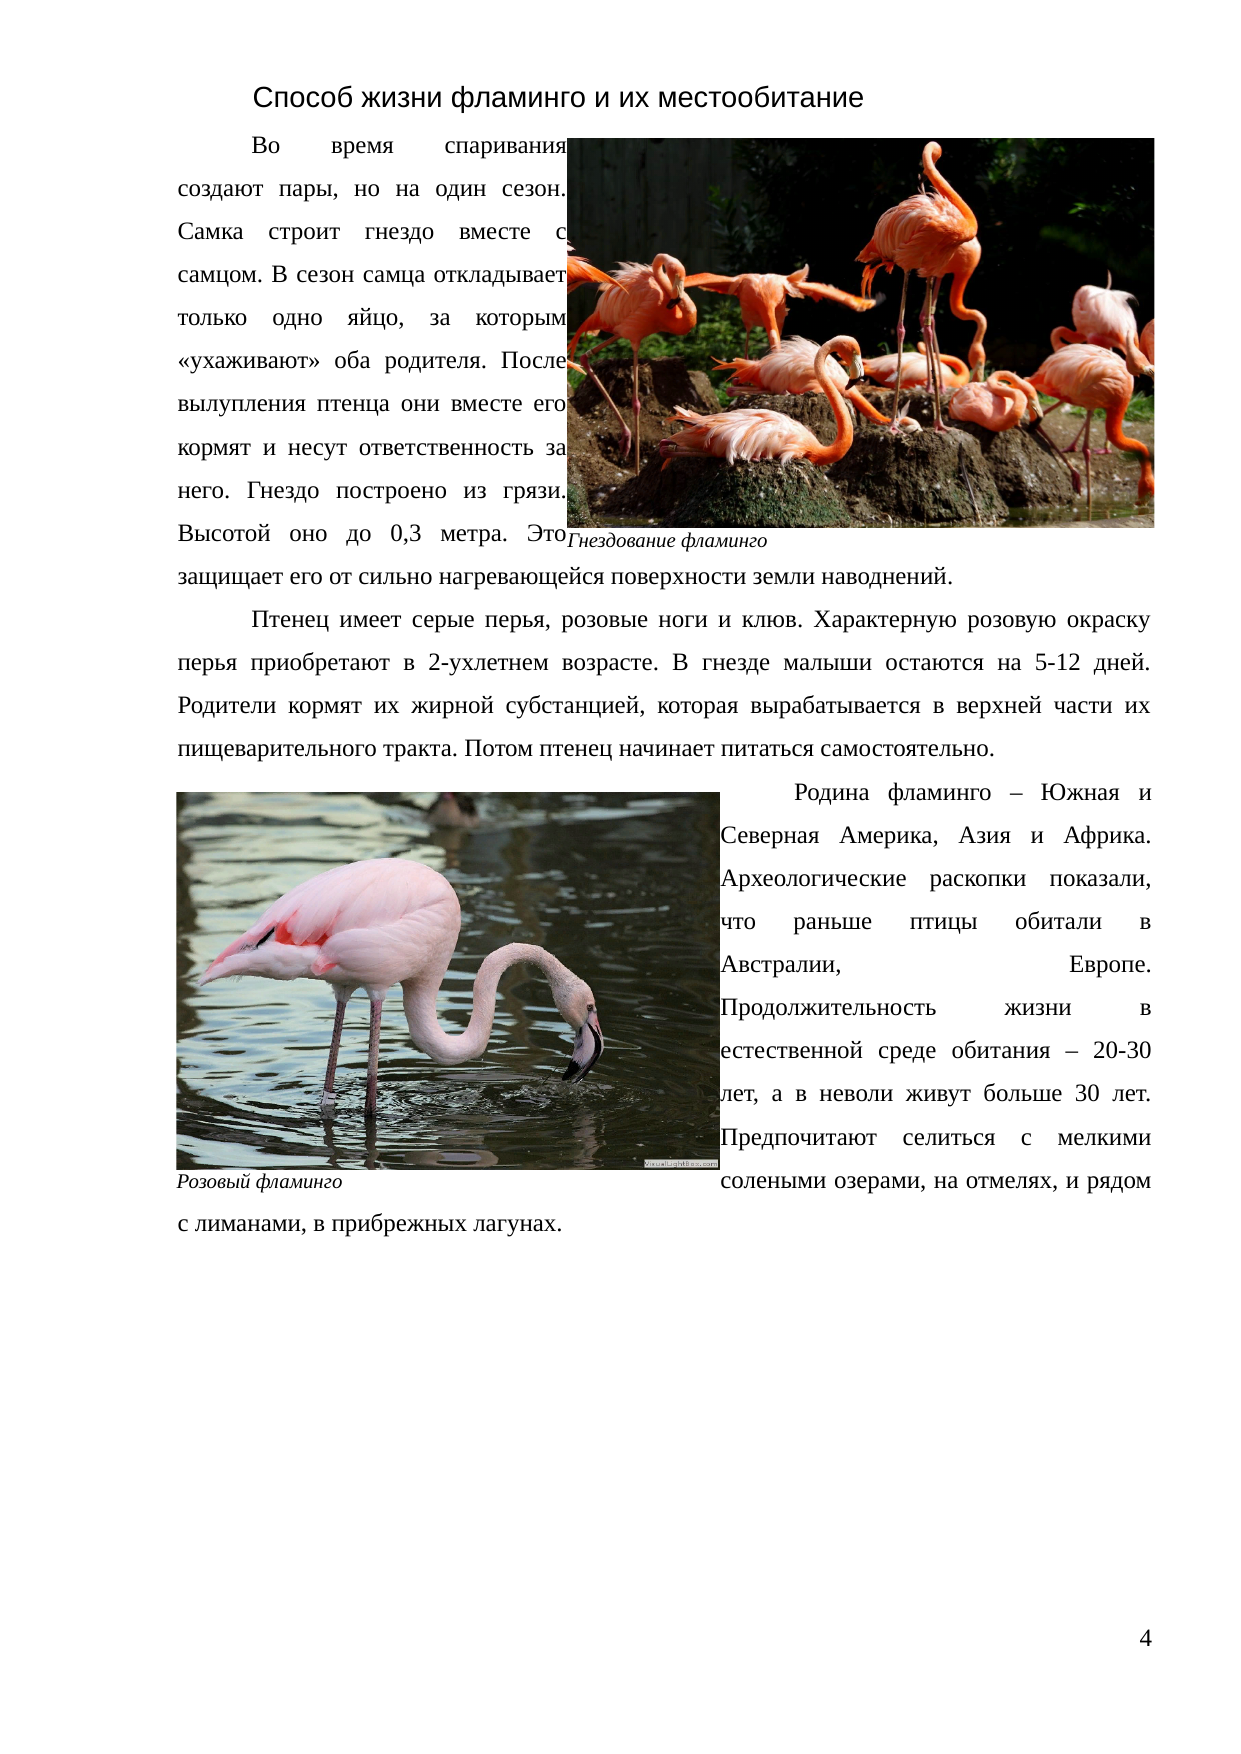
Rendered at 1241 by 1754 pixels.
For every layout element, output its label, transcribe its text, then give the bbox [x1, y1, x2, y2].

subtitle Способ жизни фламинго и их местообитание [252, 80, 1152, 113]
text Родина фламинго – Южная и Северная Америка, Азия и Африка. Археологические раскопки показали, что раньше птицы обитали в Австралии, Европе. Продолжительность жизни в естественной среде обитания – 20-30 лет, а в неволи живут больше 30 лет. Предпочитают селиться с мелкими солеными озерами, на отмелях, и рядом с лиманами, в прибрежных лагунах. [177, 777, 1152, 1237]
text Гнездование фламинго [567, 528, 1154, 552]
text Розовый фламинго [176, 1170, 720, 1193]
text Птенец имеет серые перья, розовые ноги и клюв. Характерную розовую окраску перья приобретают в 2-ухлетнем возрасте. В гнезде малыши остаются на 5-12 дней. Родители кормят их жирной субстанцией, которая вырабатывается в верхней части их пищеварительного тракта. Потом птенец начинает питаться самостоятельно. [177, 604, 1152, 762]
text Во время спаривания создают пары, но на один сезон. Самка строит гнездо вместе с самцом. В сезон самца откладывает только одно яйцо, за которым «ухаживают» оба родителя. После вылупления птенца они вместе его кормят и несут ответственность за него. Гнездо построено из грязи. Высотой оно до 0,3 метра. Это защищает его от сильно нагревающейся поверхности земли наводнений. [177, 130, 1152, 590]
picture [176, 792, 720, 1170]
picture [567, 138, 1155, 528]
